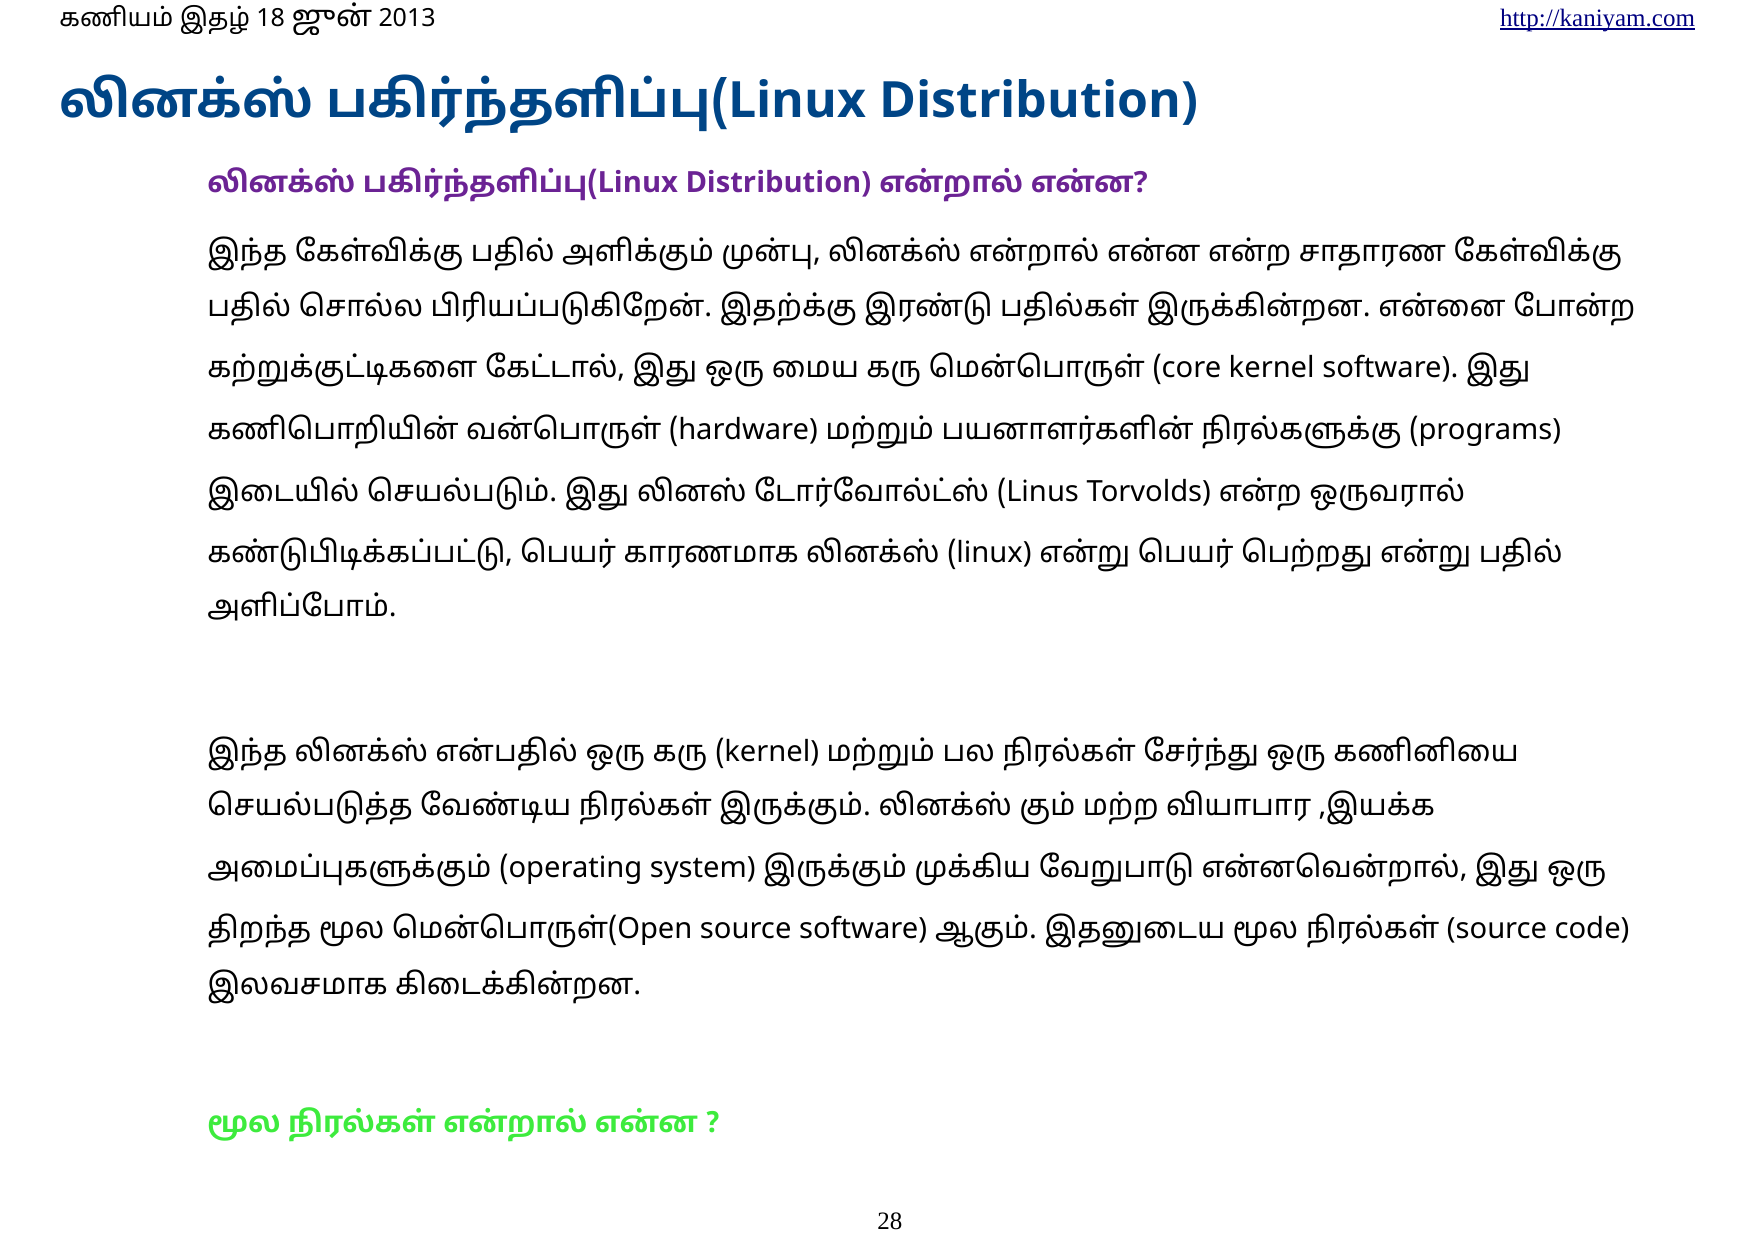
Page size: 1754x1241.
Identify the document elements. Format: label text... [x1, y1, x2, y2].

subtitle லினக்ஸ் பகிர்ந்தளிப்பு(Linux Distribution) என்றால் என்ன? [207, 161, 1695, 203]
text இந்த லினக்ஸ் என்பதில் ஒரு கரு (kernel) மற்றும் பல நிரல்கள் சேர்ந்து ஒரு கணினியை செயல்படுத்த வேண்டிய நிரல்கள் இருக்கும். லினக்ஸ் கும் மற்ற வியாபார ,இயக்க அமைப்புகளுக்கும் (operating system) இருக்கும் முக்கிய வேறுபாடு என்னவென்றால், இது ஒரு திறந்த மூல மென்பொருள்(Open source software) ஆகும். இதனுடைய மூல நிரல்கள் (source code) இலவசமாக கிடைக்கின்றன. [207, 730, 1695, 1005]
text இந்த கேள்விக்கு பதில் அளிக்கும் முன்பு, லினக்ஸ் என்றால் என்ன என்ற சாதாரண கேள்விக்கு பதில் சொல்ல பிரியப்படுகிறேன். இதற்க்கு இரண்டு பதில்கள் இருக்கின்றன. என்னை போன்ற கற்றுக்குட்டிகளை கேட்டால், இது ஒரு மைய கரு மென்பொருள் (core kernel software). இது கணிபொறியின் வன்பொருள் (hardware) மற்றும் பயனாளர்களின் நிரல்களுக்கு (programs) இடையில் செயல்படும். இது லினஸ் டோர்வோல்ட்ஸ் (Linus Torvolds) என்ற ஒருவரால் கண்டுபிடிக்கப்பட்டு, பெயர் காரணமாக லினக்ஸ் (linux) என்று பெயர் பெற்றது என்று பதில் அளிப்போம். [207, 236, 1695, 628]
text மூல நிரல்கள் என்றால் என்ன ? [207, 1107, 1695, 1143]
subtitle லினக்ஸ் பகிர்ந்தளிப்பு(Linux Distribution) [59, 64, 1695, 136]
